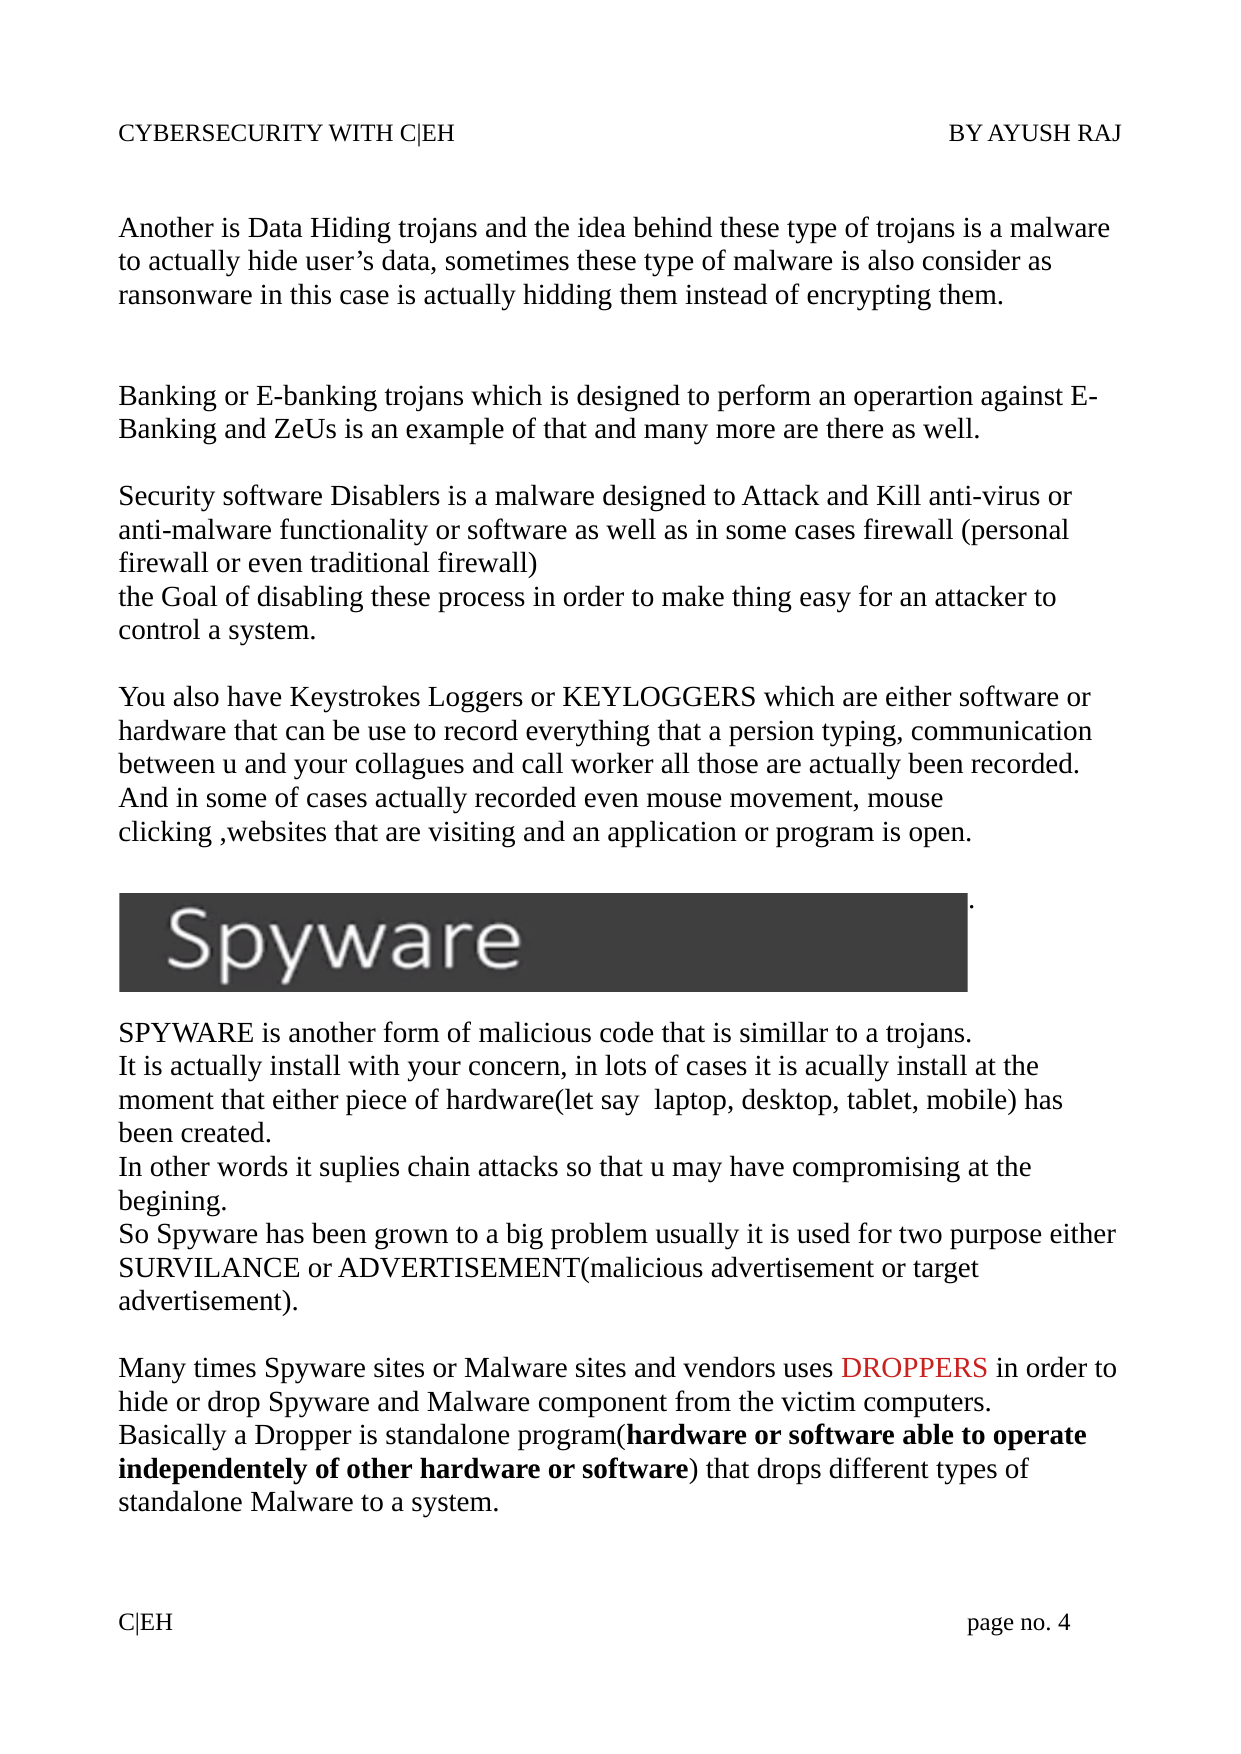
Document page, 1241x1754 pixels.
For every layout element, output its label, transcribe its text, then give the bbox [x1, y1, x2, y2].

text Banking or E-banking trojans which is designed to perform an operartion against E-Banking and ZeUs is an example of that and many more are there as well. [118, 378, 1122, 445]
text You also have Keystrokes Loggers or KEYLOGGERS which are either software or hardware that can be use to record everything that a persion typing, communication between u and your collagues and call worker all those are actually been recorded. [118, 679, 1122, 780]
text SPYWARE is another form of malicious code that is simillar to a trojans. [118, 1015, 1122, 1048]
text Basically a Dropper is standalone program(hardware or software able to operate independentely of other hardware or software) that drops different types of standalone Malware to a system. [118, 1417, 1122, 1518]
text It is actually install with your concern, in lots of cases it is acually install at the moment that either piece of hardware(let say laptop, desktop, tablet, mobile) has been created. [118, 1048, 1122, 1149]
text And in some of cases actually recorded even mouse movement, mouse clicking ,websites that are visiting and an application or program is open. [118, 780, 1122, 847]
text Another is Data Hiding trojans and the idea behind these type of trojans is a malware to actually hide user’s data, sometimes these type of malware is also consider as ransonware in this case is actually hidding them instead of encrypting them. [118, 210, 1122, 311]
picture [119, 893, 968, 992]
text the Goal of disabling these process in order to make thing easy for an attacker to control a system. [118, 579, 1122, 646]
text So Spyware has been grown to a big problem usually it is used for two purpose either [118, 1216, 1122, 1250]
text Many times Spyware sites or Malware sites and vendors uses DROPPERS in order to hide or drop Spyware and Malware component from the victim computers. [118, 1350, 1122, 1417]
text In other words it suplies chain attacks so that u may have compromising at the begining. [118, 1149, 1122, 1216]
text SURVILANCE or ADVERTISEMENT(malicious advertisement or target advertisement). [118, 1250, 1122, 1317]
text . [118, 881, 1122, 914]
text Security software Disablers is a malware designed to Attack and Kill anti-virus or anti-malware functionality or software as well as in some cases firewall (personal firewall or even traditional firewall) [118, 478, 1122, 579]
